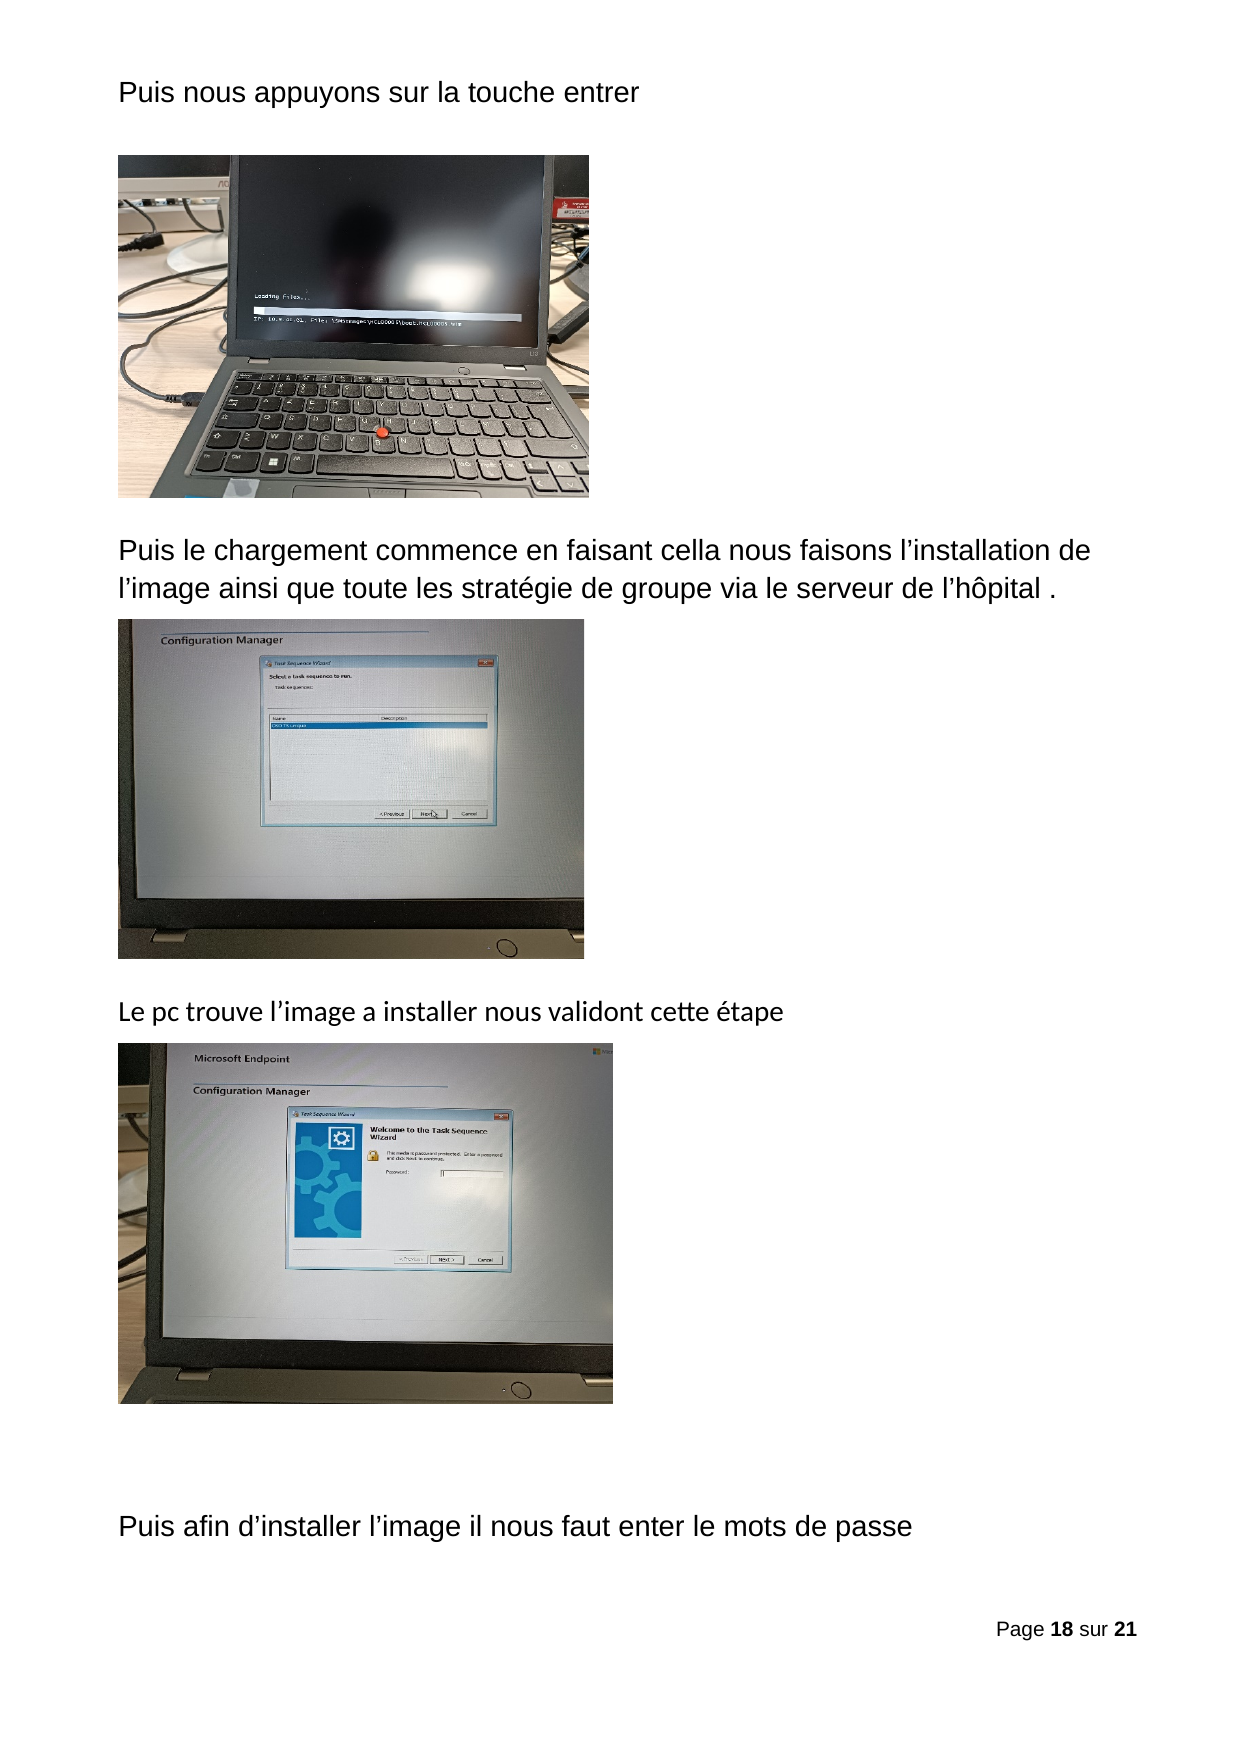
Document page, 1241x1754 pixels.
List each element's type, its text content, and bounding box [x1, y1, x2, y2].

text Le pc trouve l’image a installer nous validont cette étape [118, 993, 1137, 1404]
text Puis nous appuyons sur la touche entrer [118, 75, 1137, 108]
text Puis le chargement commence en faisant cella nous faisons l’installation de l’image ainsi que toute les stratégie de groupe via le serveur de l’hôpital . [118, 533, 1137, 958]
text Puis afin d’installer l’image il nous faut enter le mots de passe [118, 1509, 1137, 1542]
